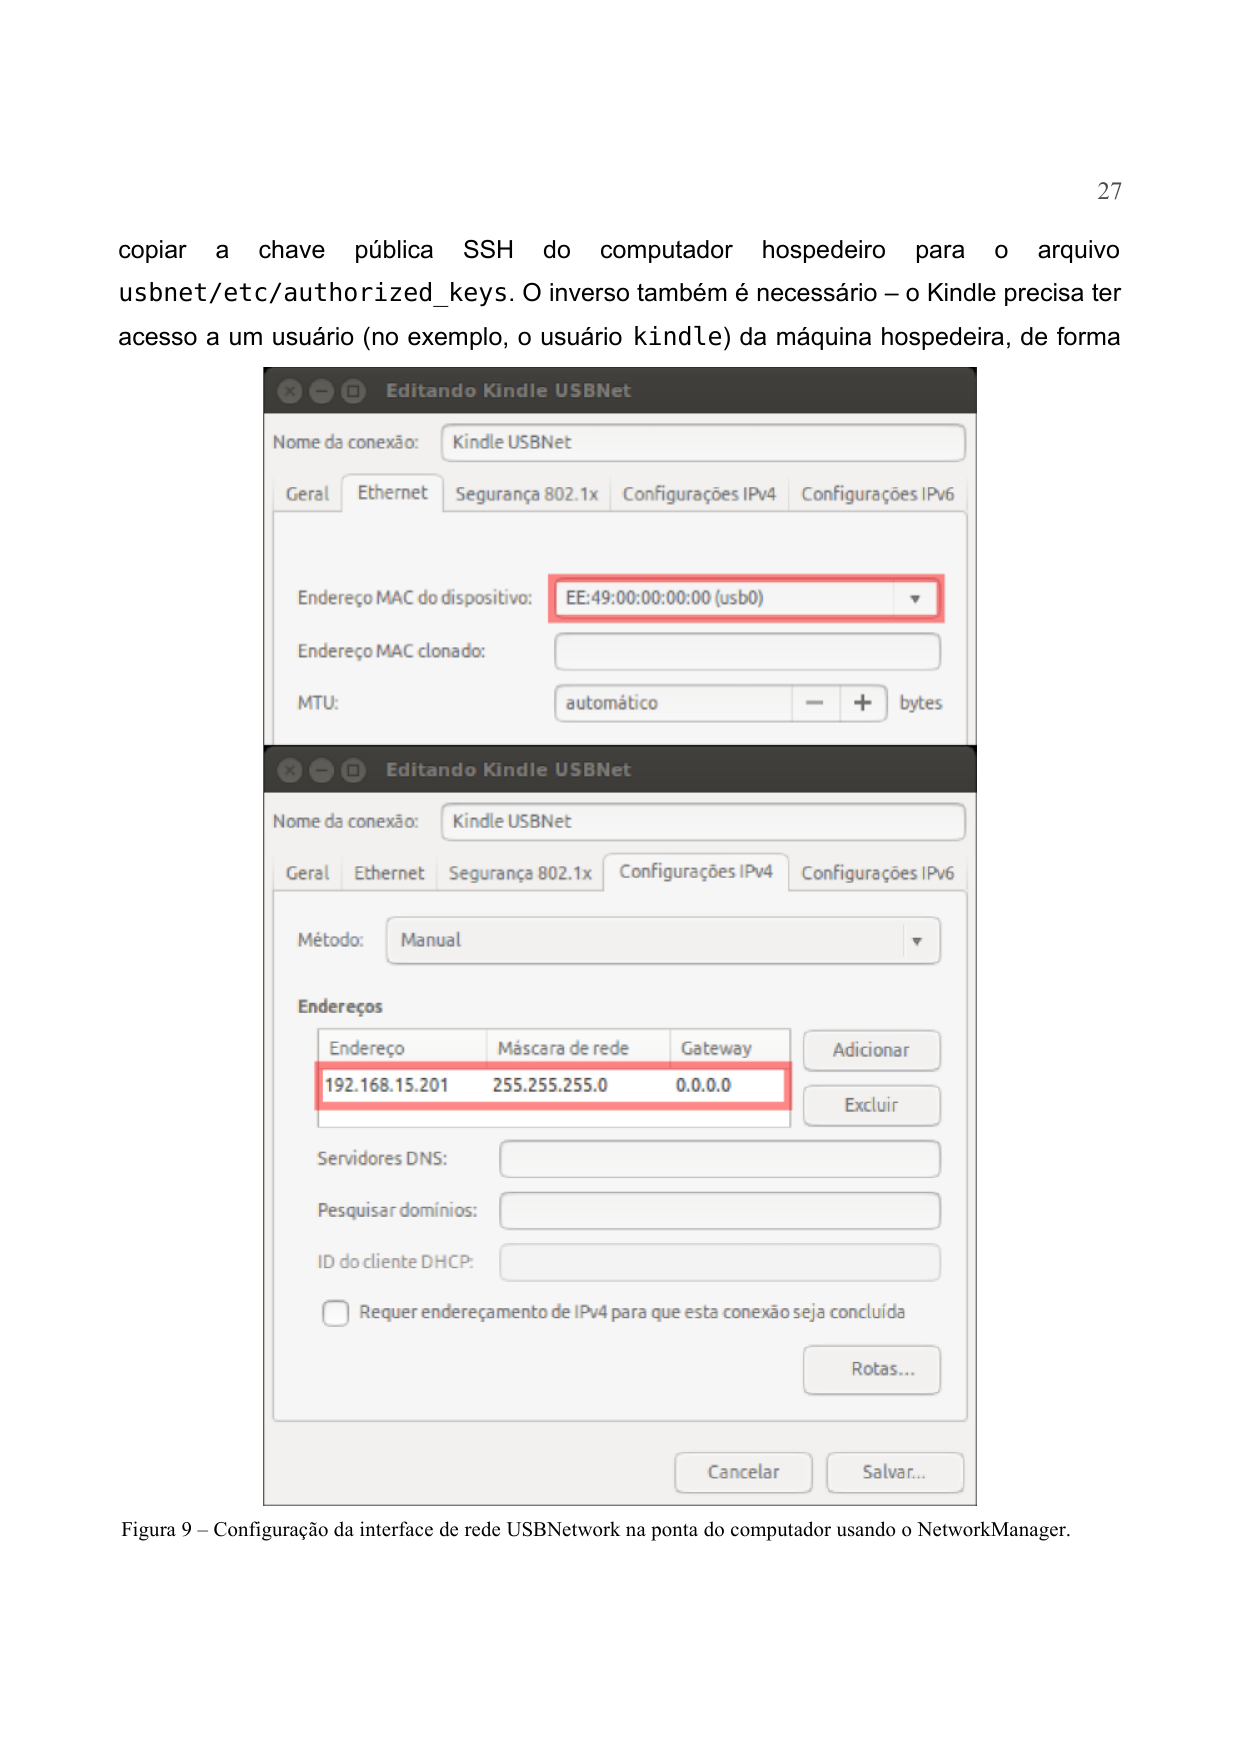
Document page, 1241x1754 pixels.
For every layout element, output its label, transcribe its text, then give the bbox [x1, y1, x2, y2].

text [121, 1540, 1119, 1576]
text copiar a chave pública SSH do computador hospedeiro para o arquivo usbnet/etc/authorized_keys. O inverso também é necessário – o Kindle precisa ter acesso a um usuário (no exemplo, o usuário kindle) da máquina hospedeira, de forma [118, 236, 1122, 351]
text Figura 9 – Configuração da interface de rede USBNetwork na ponta do computador usando o NetworkManager. [121, 379, 1119, 1540]
picture [263, 367, 977, 1506]
